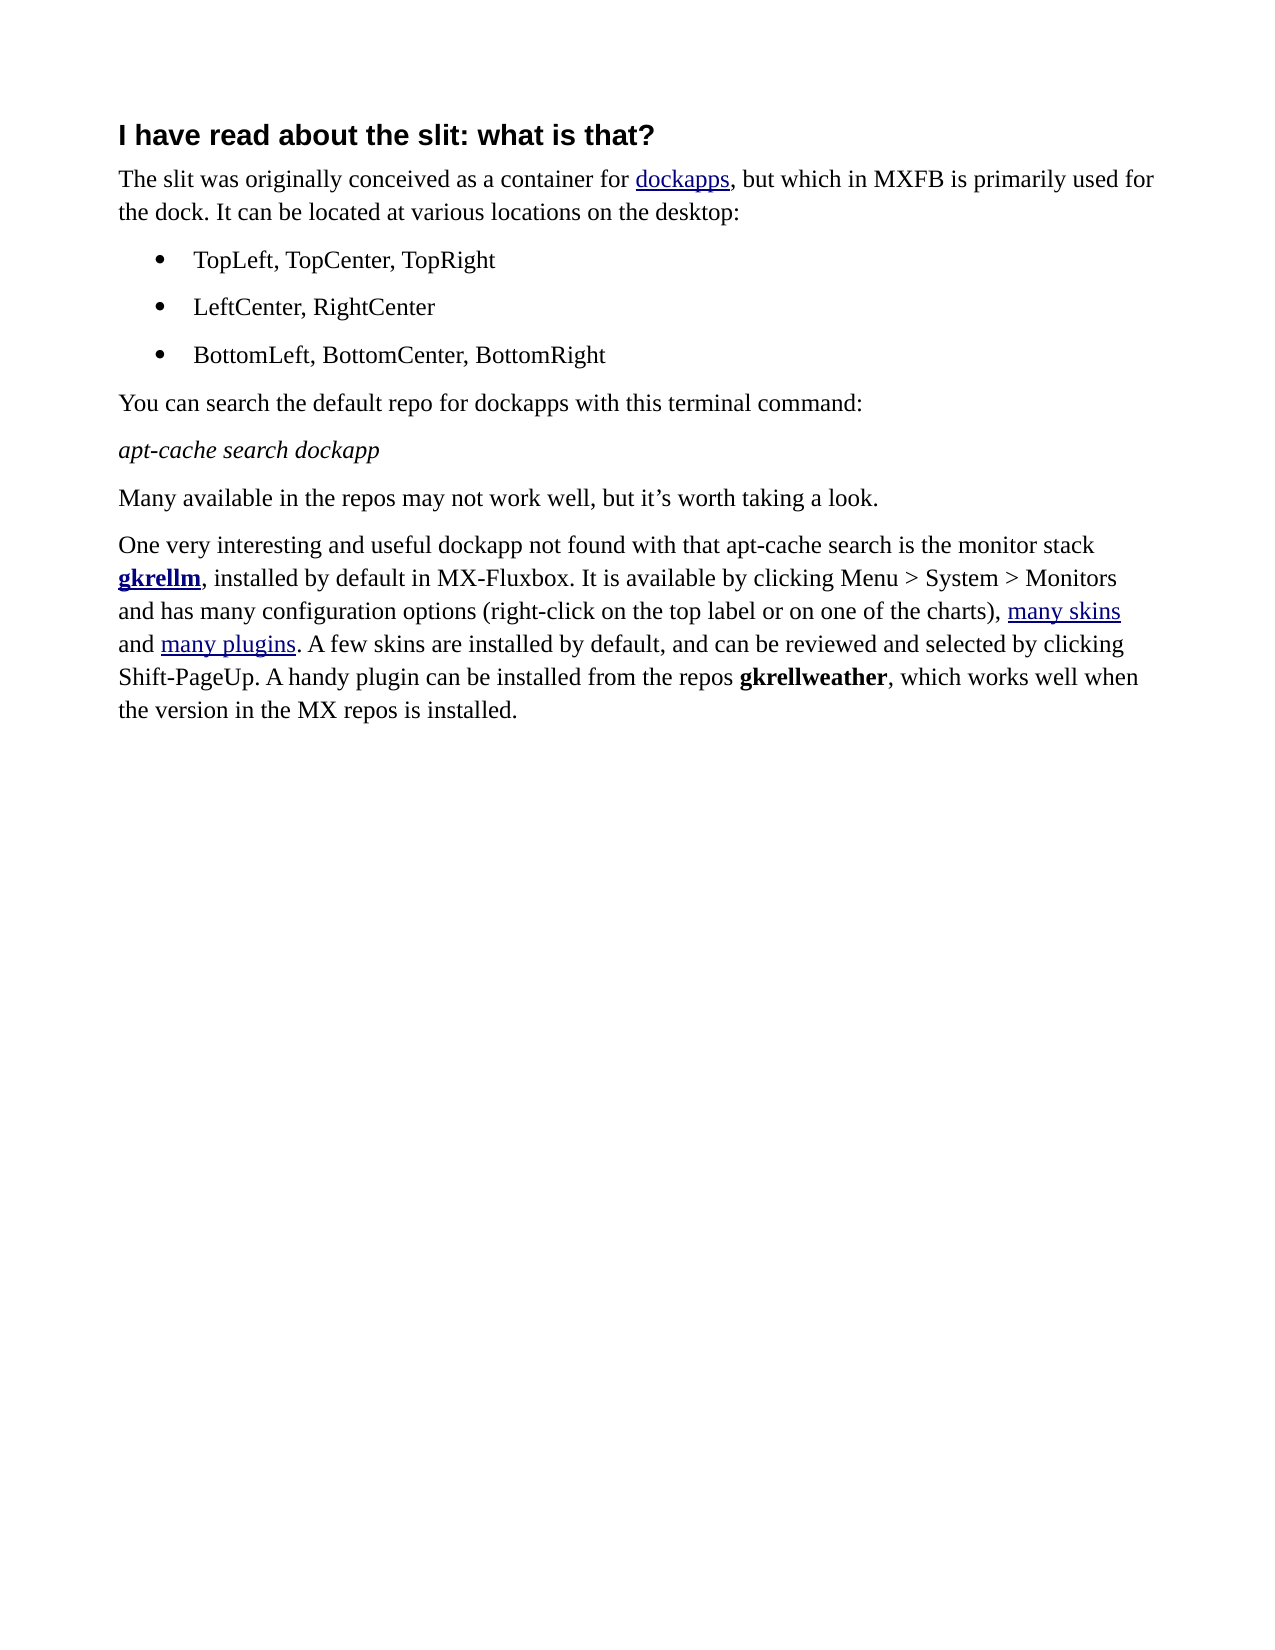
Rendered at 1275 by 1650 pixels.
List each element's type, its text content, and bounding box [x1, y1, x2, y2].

subtitle I have read about the slit: what is that? [118, 118, 1157, 152]
text Many available in the repos may not work well, but it’s worth taking a look. [118, 483, 1157, 512]
list BottomLeft, BottomCenter, BottomRight [156, 340, 1157, 369]
list TopLeft, TopCenter, TopRight [156, 245, 1157, 273]
text The slit was originally conceived as a container for dockapps, but which in MXFB is primarily used for the dock. It can be located at various locations on the desktop: [118, 164, 1157, 226]
text You can search the default repo for dockapps with this terminal command: [118, 388, 1157, 416]
text apt-cache search dockapp [118, 435, 1157, 464]
list LeftCenter, RightCenter [156, 292, 1157, 321]
text One very interesting and useful dockapp not found with that apt-cache search is the monitor stack gkrellm, installed by default in MX-Fluxbox. It is available by clicking Menu > System > Monitors and has many configuration options (right-click on the top label or on one of the charts), many skins and many plugins. A few skins are installed by default, and can be reviewed and selected by clicking Shift-PageUp. A handy plugin can be installed from the repos gkrellweather, which works well when the version in the MX repos is installed. [118, 530, 1157, 724]
